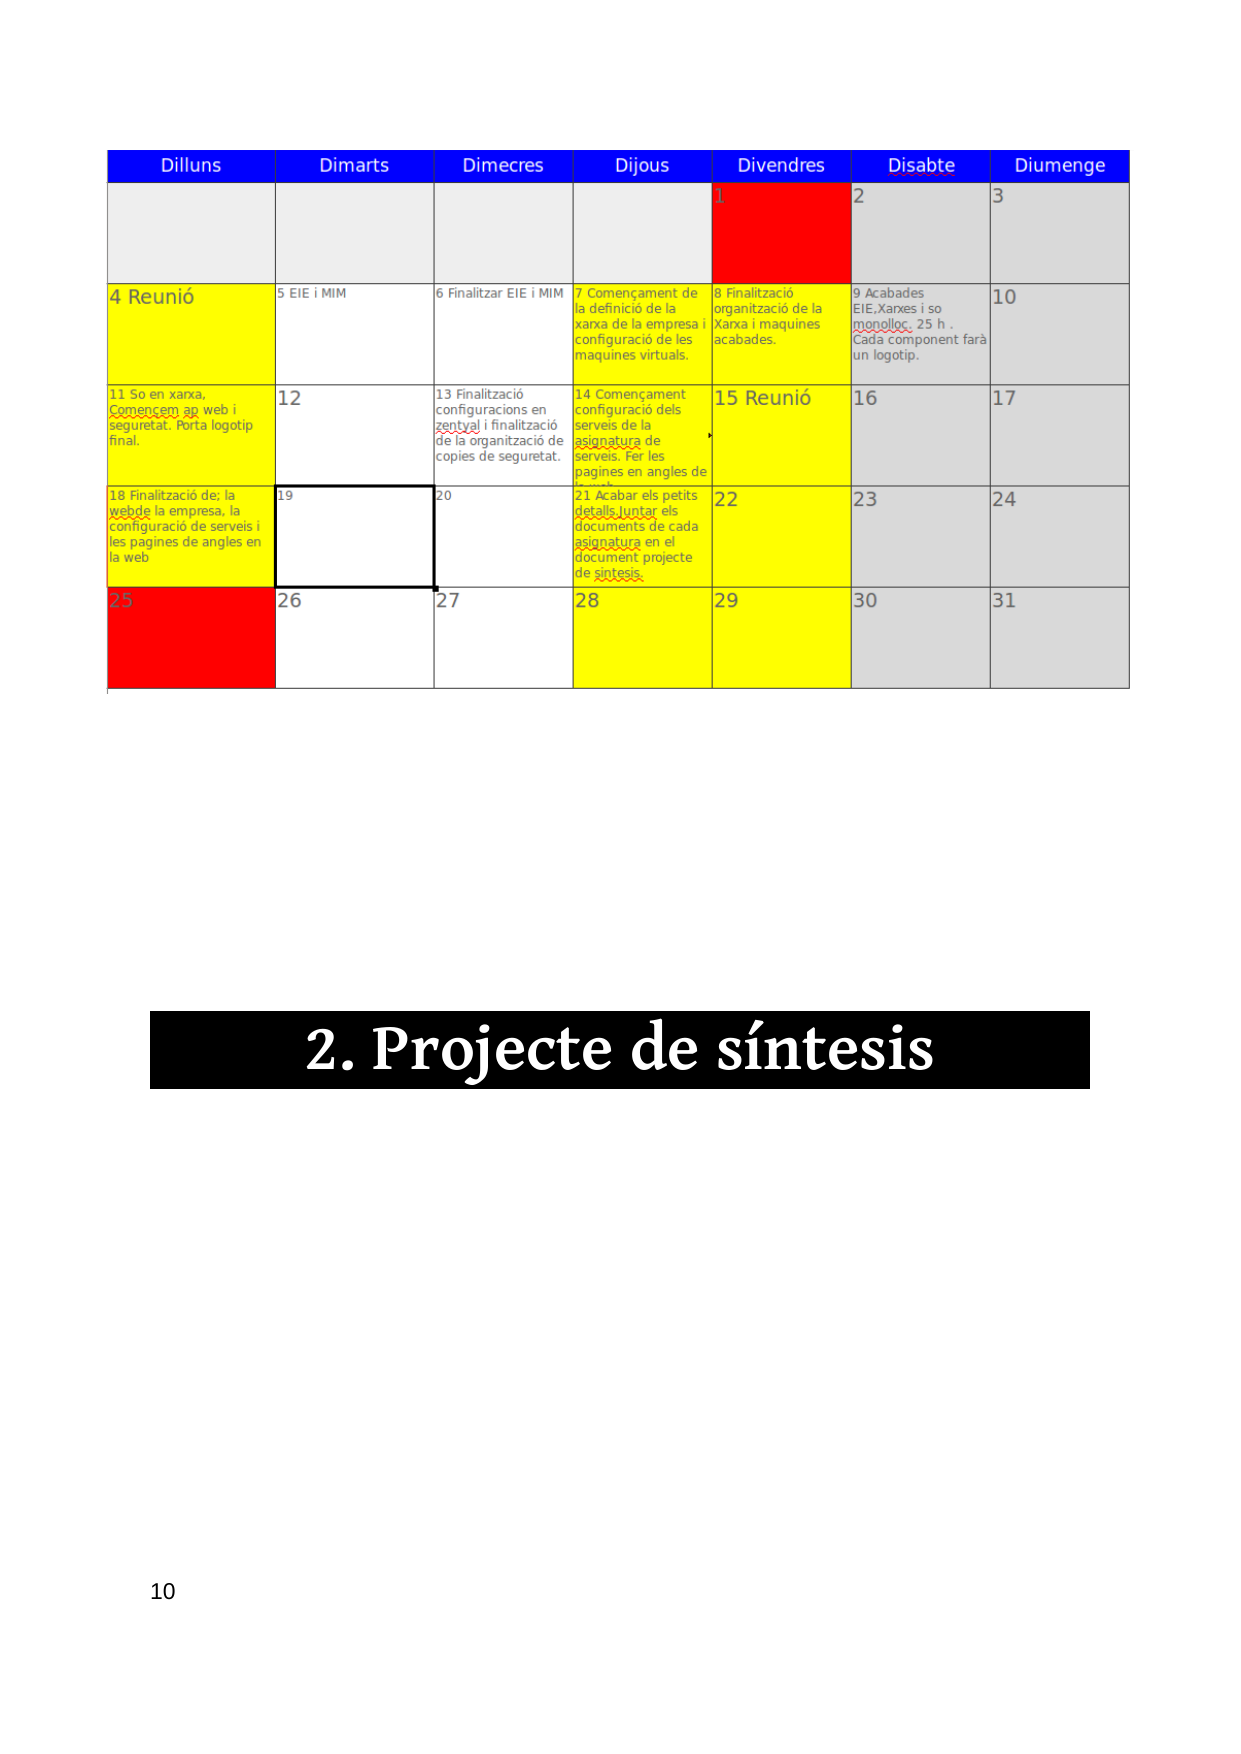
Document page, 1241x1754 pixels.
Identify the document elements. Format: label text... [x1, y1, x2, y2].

text 2. Projecte de síntesis [150, 1011, 1090, 1089]
picture [106, 150, 1134, 694]
